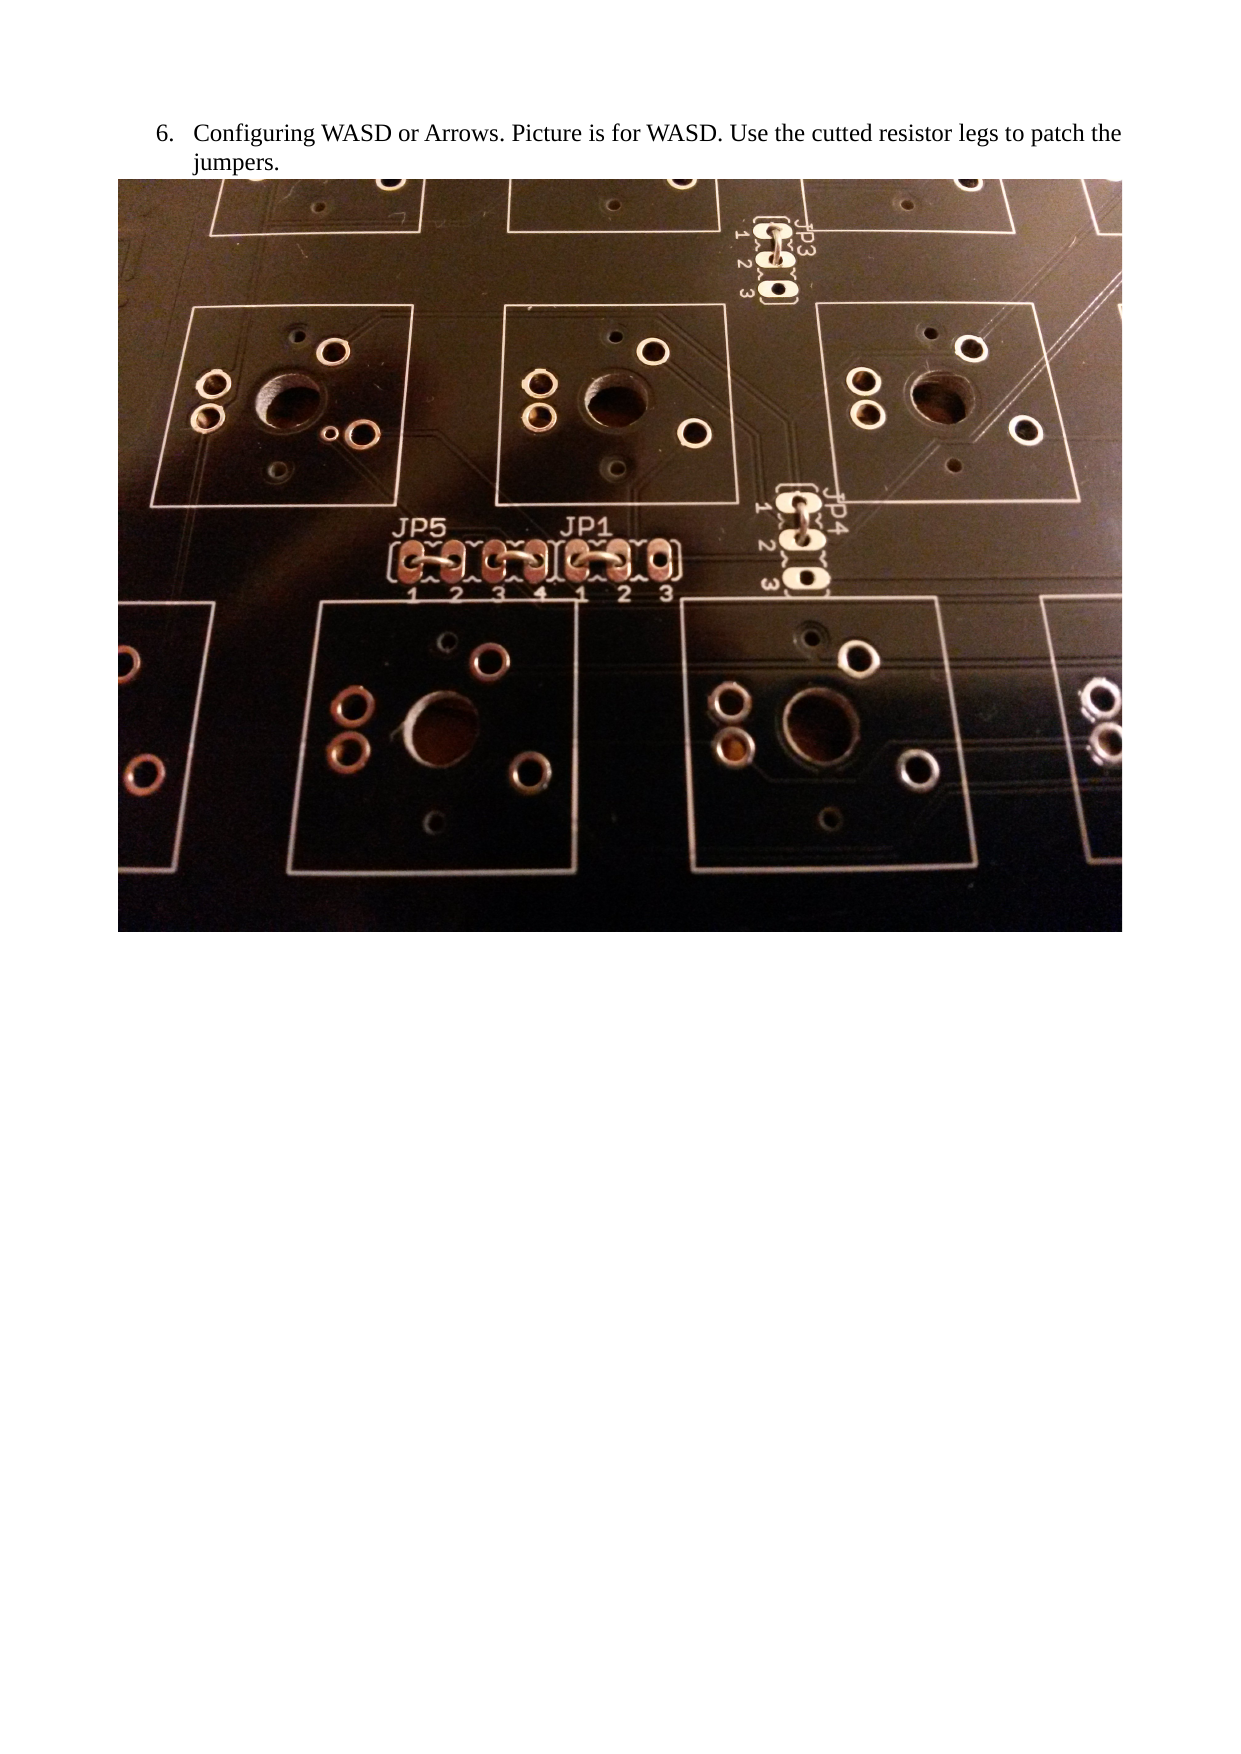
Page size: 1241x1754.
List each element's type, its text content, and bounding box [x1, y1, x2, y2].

picture [118, 179, 1123, 932]
list Configuring WASD or Arrows. Picture is for WASD. Use the cutted resistor legs to patch the jumpers. [156, 118, 1122, 176]
